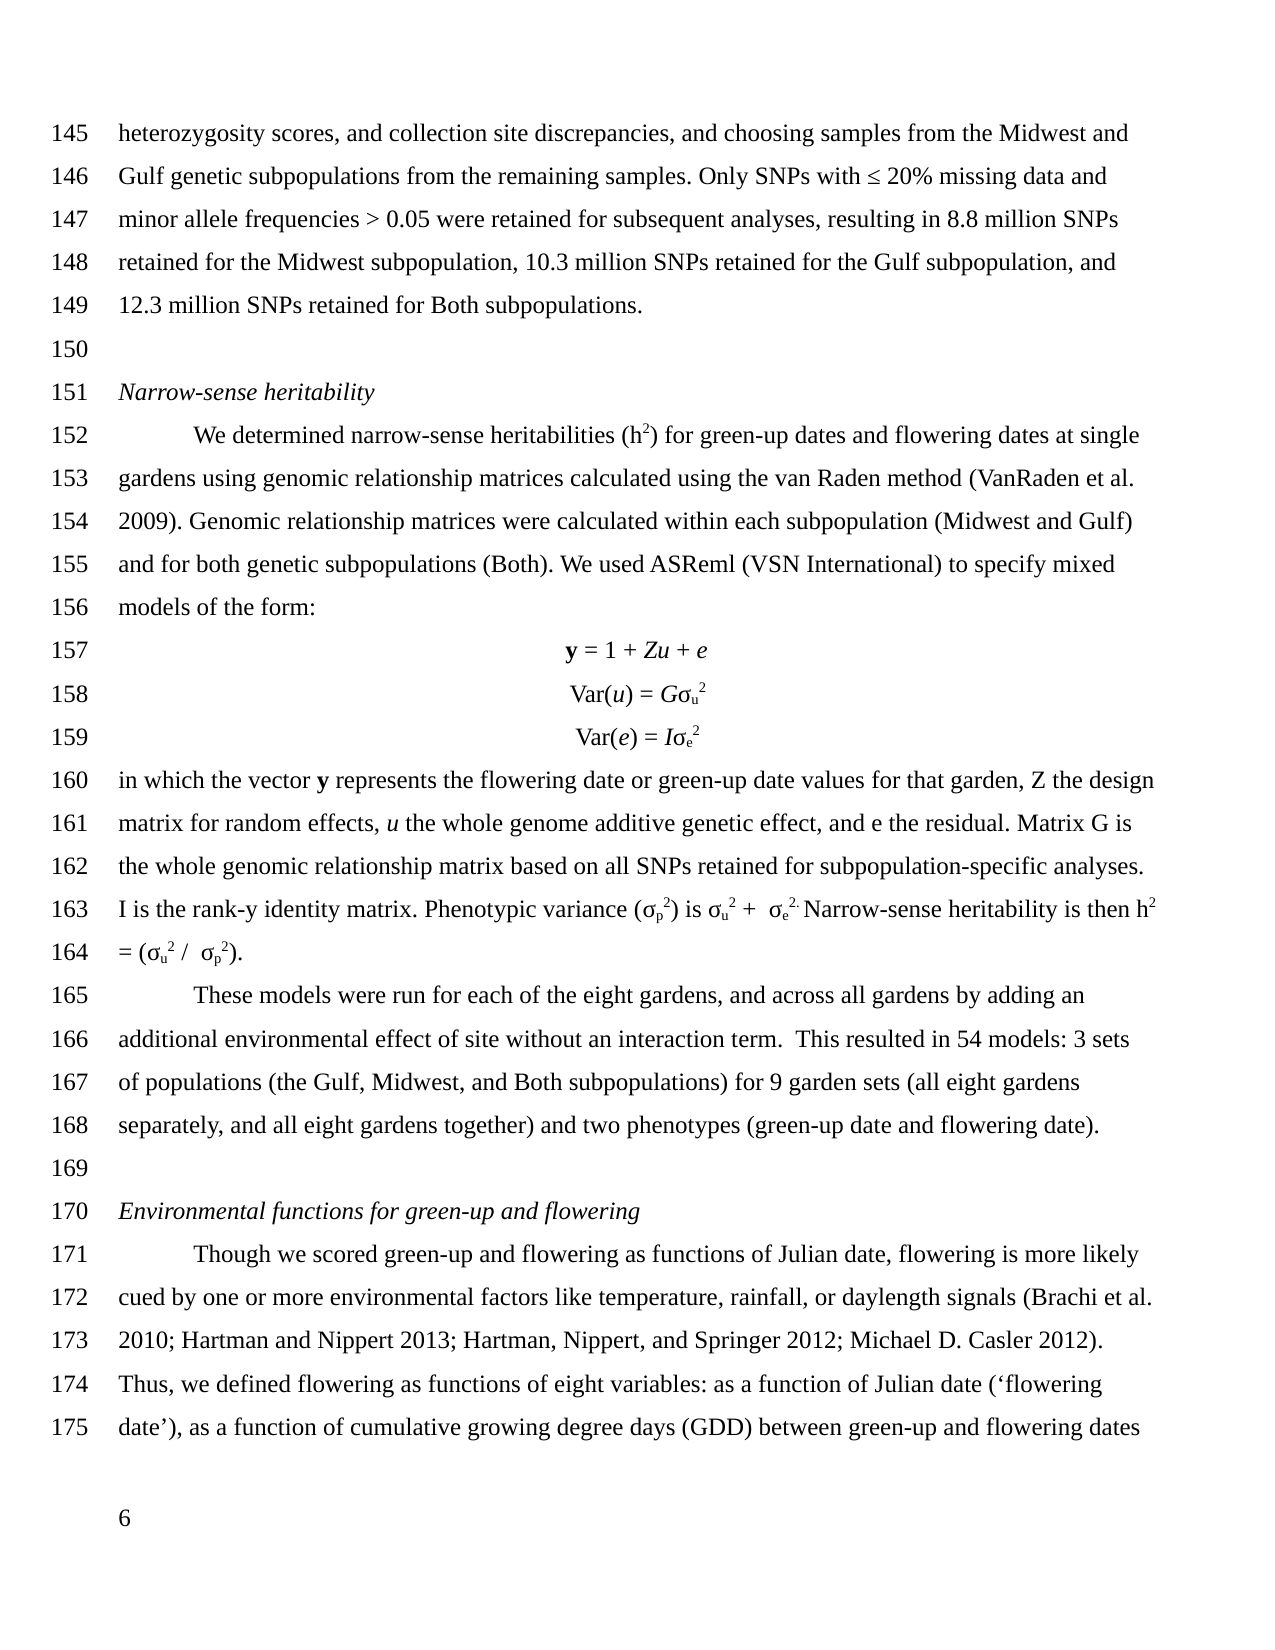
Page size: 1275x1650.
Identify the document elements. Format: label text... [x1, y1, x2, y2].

text in which the vector y represents the flowering date or green-up date values for that garden, Z the design matrix for random effects, u the whole genome additive genetic effect, and e the residual. Matrix G is the whole genomic relationship matrix based on all SNPs retained for subpopulation-specific analyses. I is the rank-y identity matrix. Phenotypic variance (σp2) is σu2 + σe2. Narrow-sense heritability is then h2 = (σu2 / σp2). [118, 765, 1157, 966]
text Var(e) = Iσe2 [118, 722, 1157, 751]
text Environmental functions for green-up and flowering [118, 1196, 1157, 1225]
text We determined narrow-sense heritabilities (h2) for green-up dates and flowering dates at single gardens using genomic relationship matrices calculated using the van Raden method (VanRaden et al. 2009). Genomic relationship matrices were calculated within each subpopulation (Midwest and Gulf) and for both genetic subpopulations (Both). We used ASReml (VSN International) to specify mixed models of the form: [118, 420, 1157, 621]
text heterozygosity scores, and collection site discrepancies, and choosing samples from the Midwest and Gulf genetic subpopulations from the remaining samples. Only SNPs with ≤ 20% missing data and minor allele frequencies > 0.05 were retained for subsequent analyses, resulting in 8.8 million SNPs retained for the Midwest subpopulation, 10.3 million SNPs retained for the Gulf subpopulation, and 12.3 million SNPs retained for Both subpopulations. [118, 118, 1157, 319]
text These models were run for each of the eight gardens, and across all gardens by adding an additional environmental effect of site without an interaction term. This resulted in 54 models: 3 sets of populations (the Gulf, Midwest, and Both subpopulations) for 9 garden sets (all eight gardens separately, and all eight gardens together) and two phenotypes (green-up date and flowering date). [118, 981, 1157, 1139]
text Narrow-sense heritability [118, 377, 1157, 406]
text Var(u) = Gσu2 [118, 679, 1157, 707]
text Though we scored green-up and flowering as functions of Julian date, flowering is more likely cued by one or more environmental factors like temperature, rainfall, or daylength signals (Brachi et al. 2010; Hartman and Nippert 2013; Hartman, Nippert, and Springer 2012; Michael D. Casler 2012). Thus, we defined flowering as functions of eight variables: as a function of Julian date (‘flowering date’), as a function of cumulative growing degree days (GDD) between green-up and flowering dates (‘flowering GDD’), as a function of day length on the flowering date (‘flowering daylength’), as a function of the change in daylength relative to the previous day on the day of flowering (‘flowering daylength change’), and as functions of four measures of cumulative rainfall: cumulative rainfall between green-up and flowering, and in the one day, three days, and five days before flowering (Table 1). Cumulative GDD was calculated as GDD = , where Tmean is the daily average temperature, Tbase is the base temperature of 12 °C for switchgrass, GR50 is green-up date, and FL50 is flowering date (Kiniry et al. 2005; Behrman et al. 2013). On a specific day, if Tmean is less than Tbase, the GDD for that day is 0; if Tmean is bigger than Tbase, the GDD for that day is the difference between Tmean and Tbase. We also defined green-up as functions of seven variables: as a function of Julian date (‘green-up date’), as a function of cumulative GDD for the five, ten, or eighteen days prior to green-up, and as a function of the average air temperature for the five, ten, or eighteen days prior to green-up. [118, 1239, 1157, 1441]
text y = 1 + Zu + e [118, 636, 1157, 664]
